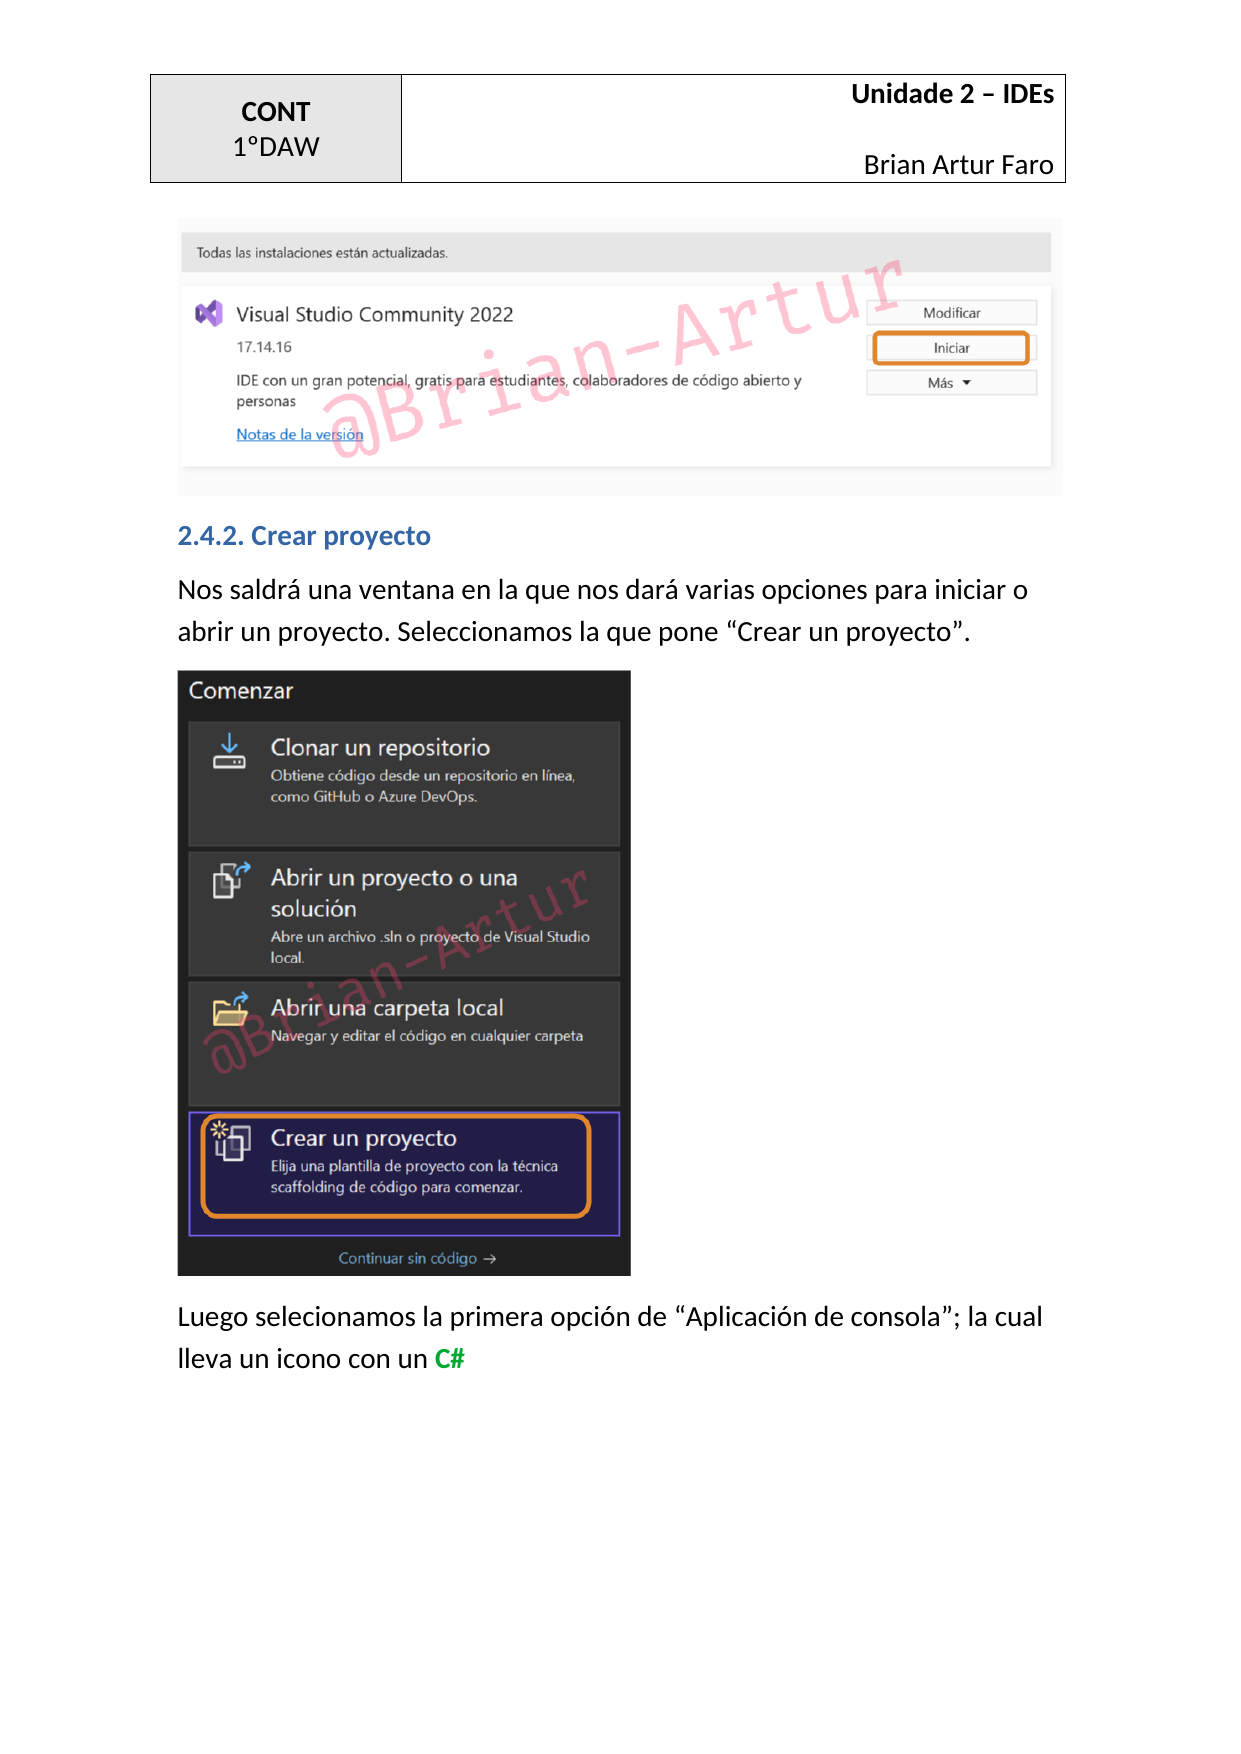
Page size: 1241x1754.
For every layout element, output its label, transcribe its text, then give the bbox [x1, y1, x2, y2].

text 2.4.2. Crear proyecto [177, 517, 1063, 553]
text Luego selecionamos la primera opción de “Aplicación de consola”; la cual lleva un icono con un C# [177, 1298, 1063, 1376]
picture [177, 670, 631, 1276]
text Nos saldrá una ventana en la que nos dará varias opciones para iniciar o abrir un proyecto. Seleccionamos la que pone “Crear un proyecto”. [177, 571, 1063, 649]
picture [177, 218, 1063, 496]
